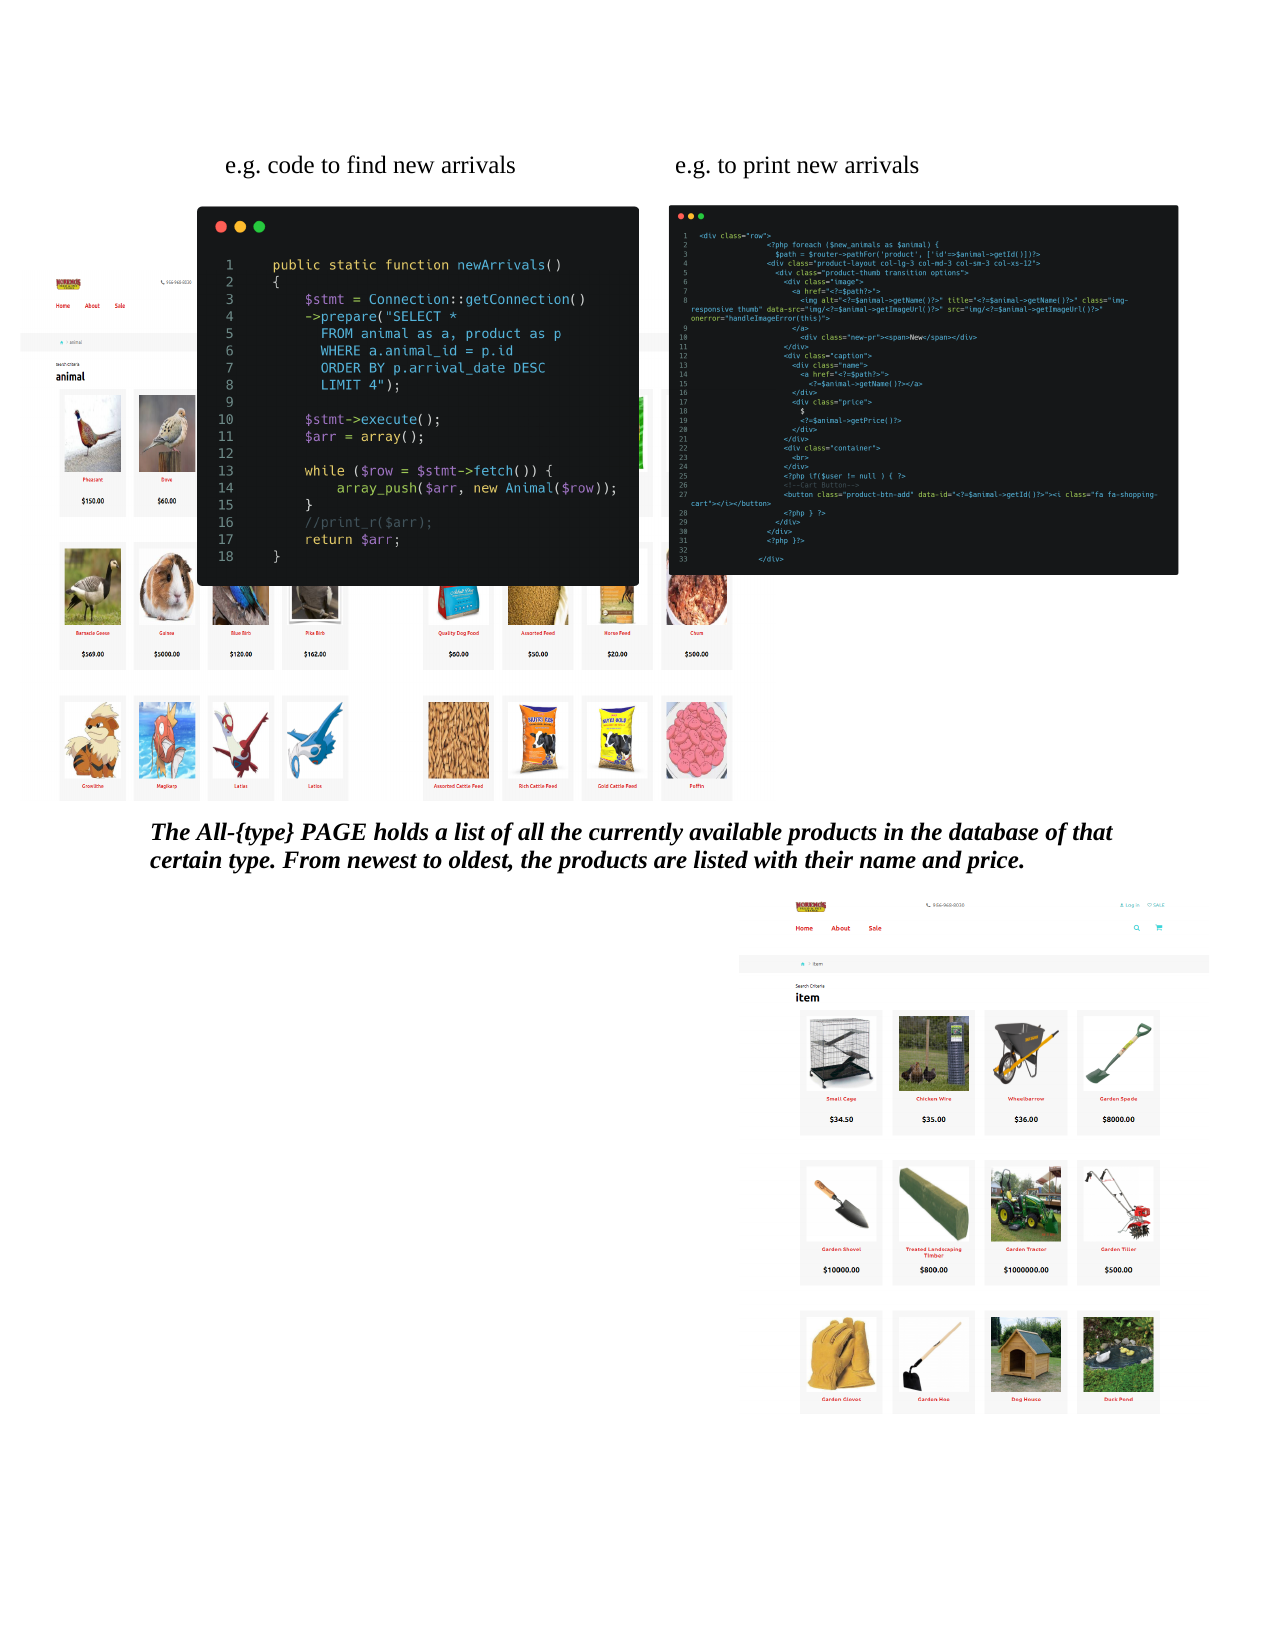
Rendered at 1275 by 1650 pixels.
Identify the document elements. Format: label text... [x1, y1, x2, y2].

text e.g. code to find new arrivals e.g. to print new arrivals [225, 150, 1125, 179]
picture [20, 204, 1179, 801]
text [150, 195, 1125, 270]
picture [739, 894, 1206, 1414]
text The All-{type} PAGE holds a list of all the currently available products in the database of that certain type. From newest to oldest, the products are listed with their name and price. [150, 576, 1125, 874]
